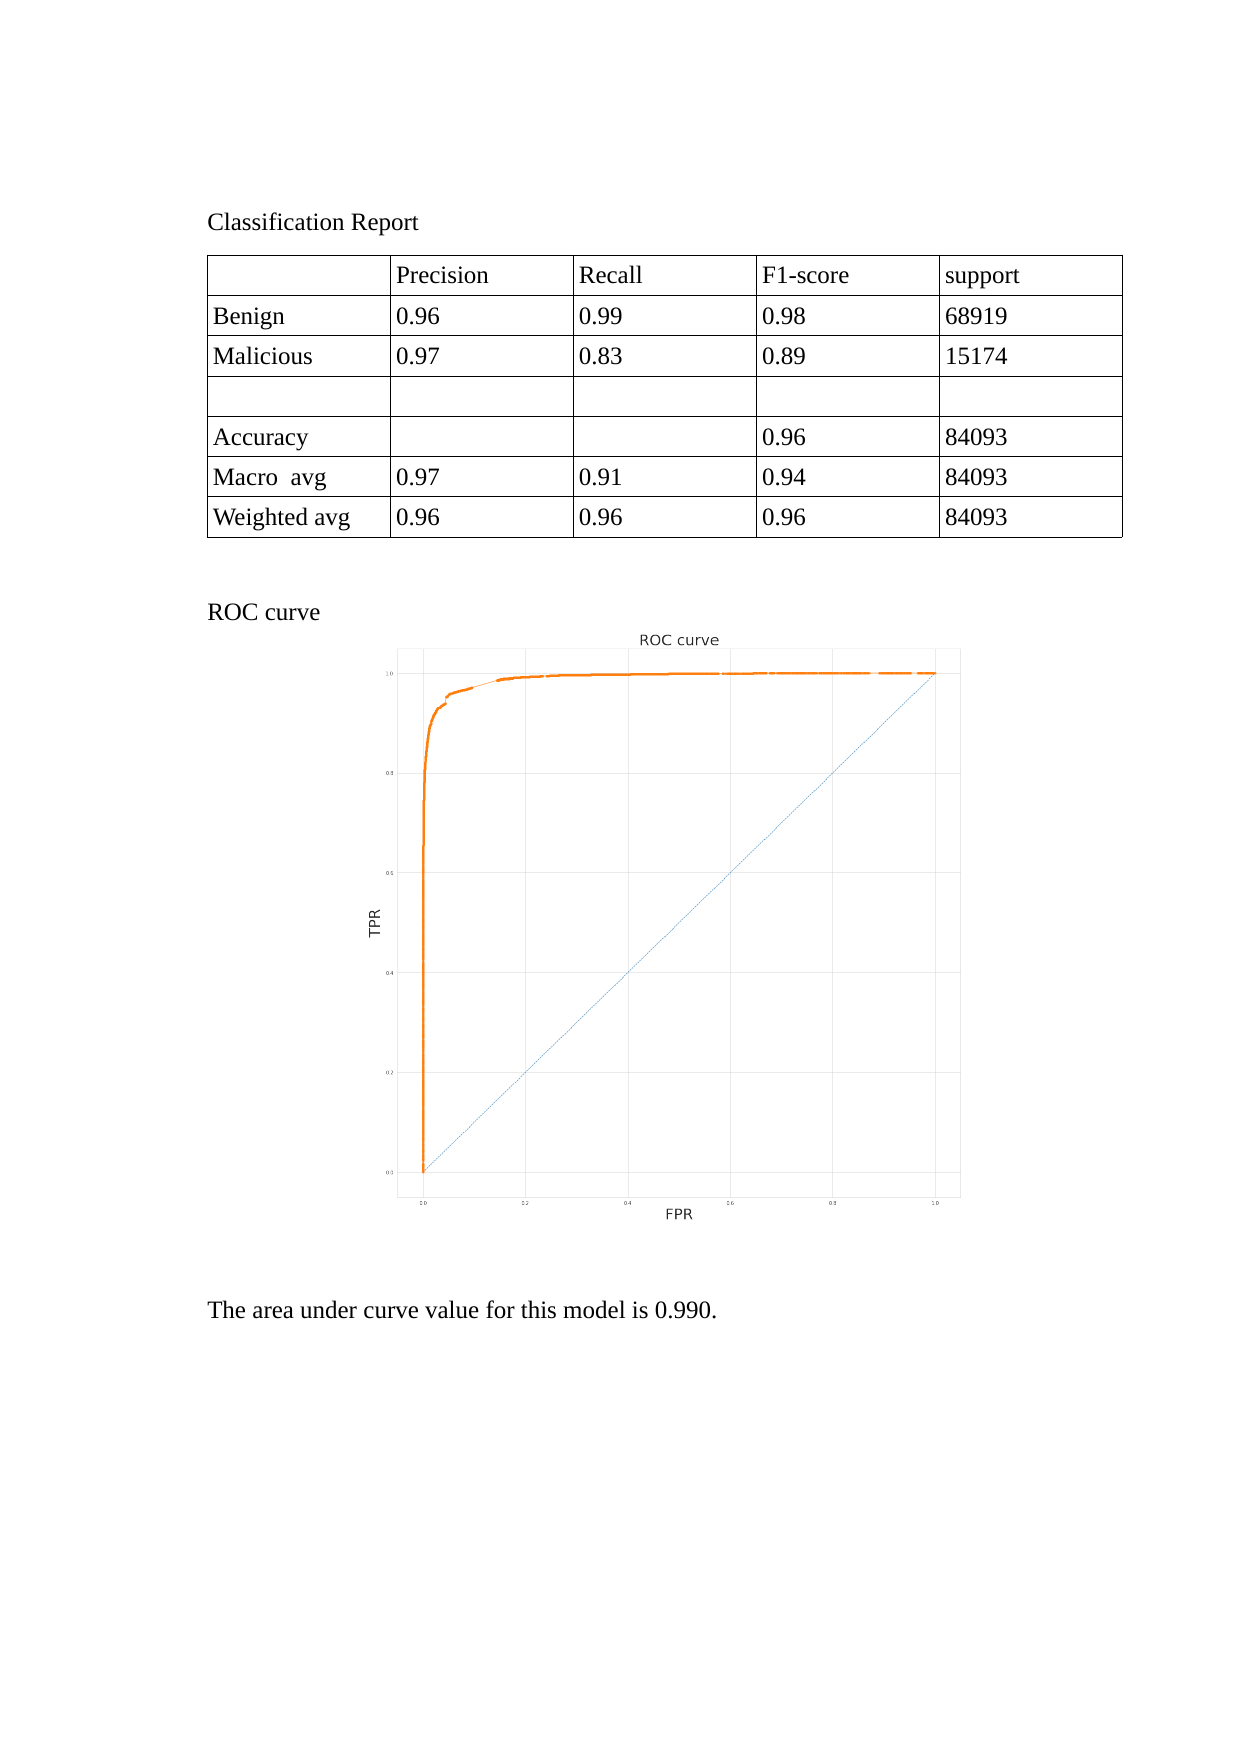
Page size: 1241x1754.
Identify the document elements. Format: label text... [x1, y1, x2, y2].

table_header Precision [391, 256, 573, 295]
text The area under curve value for this model is 0.990. [207, 1295, 1122, 1324]
table_cell [208, 377, 390, 416]
table_cell Weighted avg [208, 497, 390, 537]
table_cell [574, 417, 756, 456]
table_cell [391, 417, 573, 456]
table_cell [757, 377, 939, 416]
table_cell 84093 [940, 497, 1122, 537]
table_cell Benign [208, 296, 390, 335]
table_cell 0.96 [391, 296, 573, 335]
table_cell 0.91 [574, 457, 756, 496]
table_cell 0.89 [757, 336, 939, 376]
table_cell 0.97 [391, 457, 573, 496]
table_header [208, 256, 390, 295]
table_header support [940, 256, 1122, 295]
table_header Recall [574, 256, 756, 295]
table_cell 0.83 [574, 336, 756, 376]
table_cell 15174 [940, 336, 1122, 376]
text ROC curve [207, 597, 1122, 626]
picture [365, 630, 964, 1226]
table_cell 0.96 [574, 497, 756, 537]
table_cell 0.97 [391, 336, 573, 376]
table_cell 0.96 [757, 417, 939, 456]
text Classification Report [207, 207, 1122, 236]
table_cell Macro avg [208, 457, 390, 496]
table_cell [574, 377, 756, 416]
table_header F1-score [757, 256, 939, 295]
table_cell 84093 [940, 457, 1122, 496]
table_cell Malicious [208, 336, 390, 376]
table_cell [391, 377, 573, 416]
table_cell [940, 377, 1122, 416]
table_cell Accuracy [208, 417, 390, 456]
table_cell 0.98 [757, 296, 939, 335]
table_cell 84093 [940, 417, 1122, 456]
table_cell 0.94 [757, 457, 939, 496]
table_cell 0.96 [757, 497, 939, 537]
table_cell 0.96 [391, 497, 573, 537]
table_cell 68919 [940, 296, 1122, 335]
table_cell 0.99 [574, 296, 756, 335]
